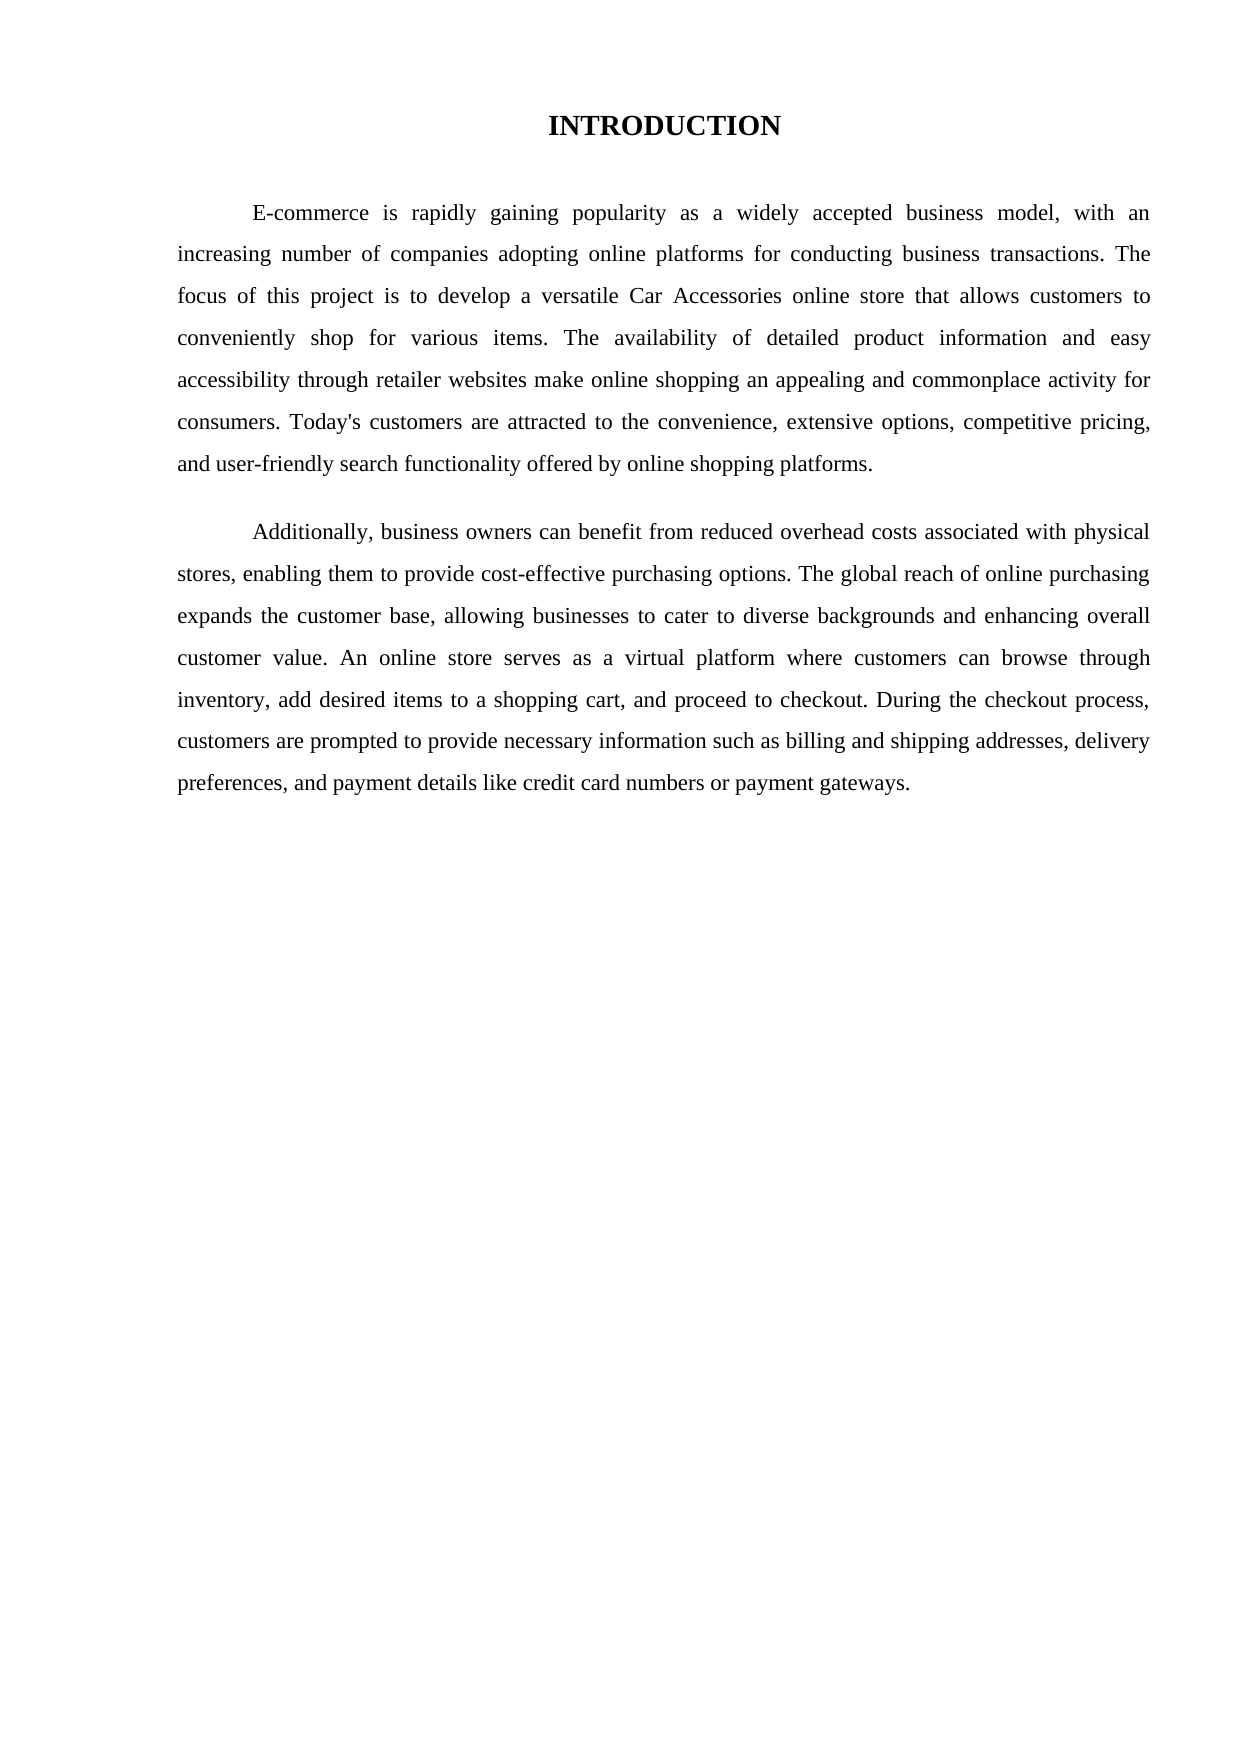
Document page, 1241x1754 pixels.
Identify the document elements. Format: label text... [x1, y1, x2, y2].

text Additionally, business owners can benefit from reduced overhead costs associated with physical stores, enabling them to provide cost-effective purchasing options. The global reach of online purchasing expands the customer base, allowing businesses to cater to diverse backgrounds and enhancing overall customer value. An online store serves as a virtual platform where customers can browse through inventory, add desired items to a shopping cart, and proceed to checkout. During the checkout process, customers are prompted to provide necessary information such as billing and shipping addresses, delivery preferences, and payment details like credit card numbers or payment gateways. [177, 518, 1152, 796]
text E-commerce is rapidly gaining popularity as a widely accepted business model, with an increasing number of companies adopting online platforms for conducting business transactions. The focus of this project is to develop a versatile Car Accessories online store that allows customers to conveniently shop for various items. The availability of detailed product information and easy accessibility through retailer websites make online shopping an appealing and commonplace activity for consumers. Today's customers are attracted to the convenience, extensive options, competitive pricing, and user-friendly search functionality offered by online shopping platforms. [177, 199, 1152, 476]
text INTRODUCTION [150, 108, 1179, 141]
